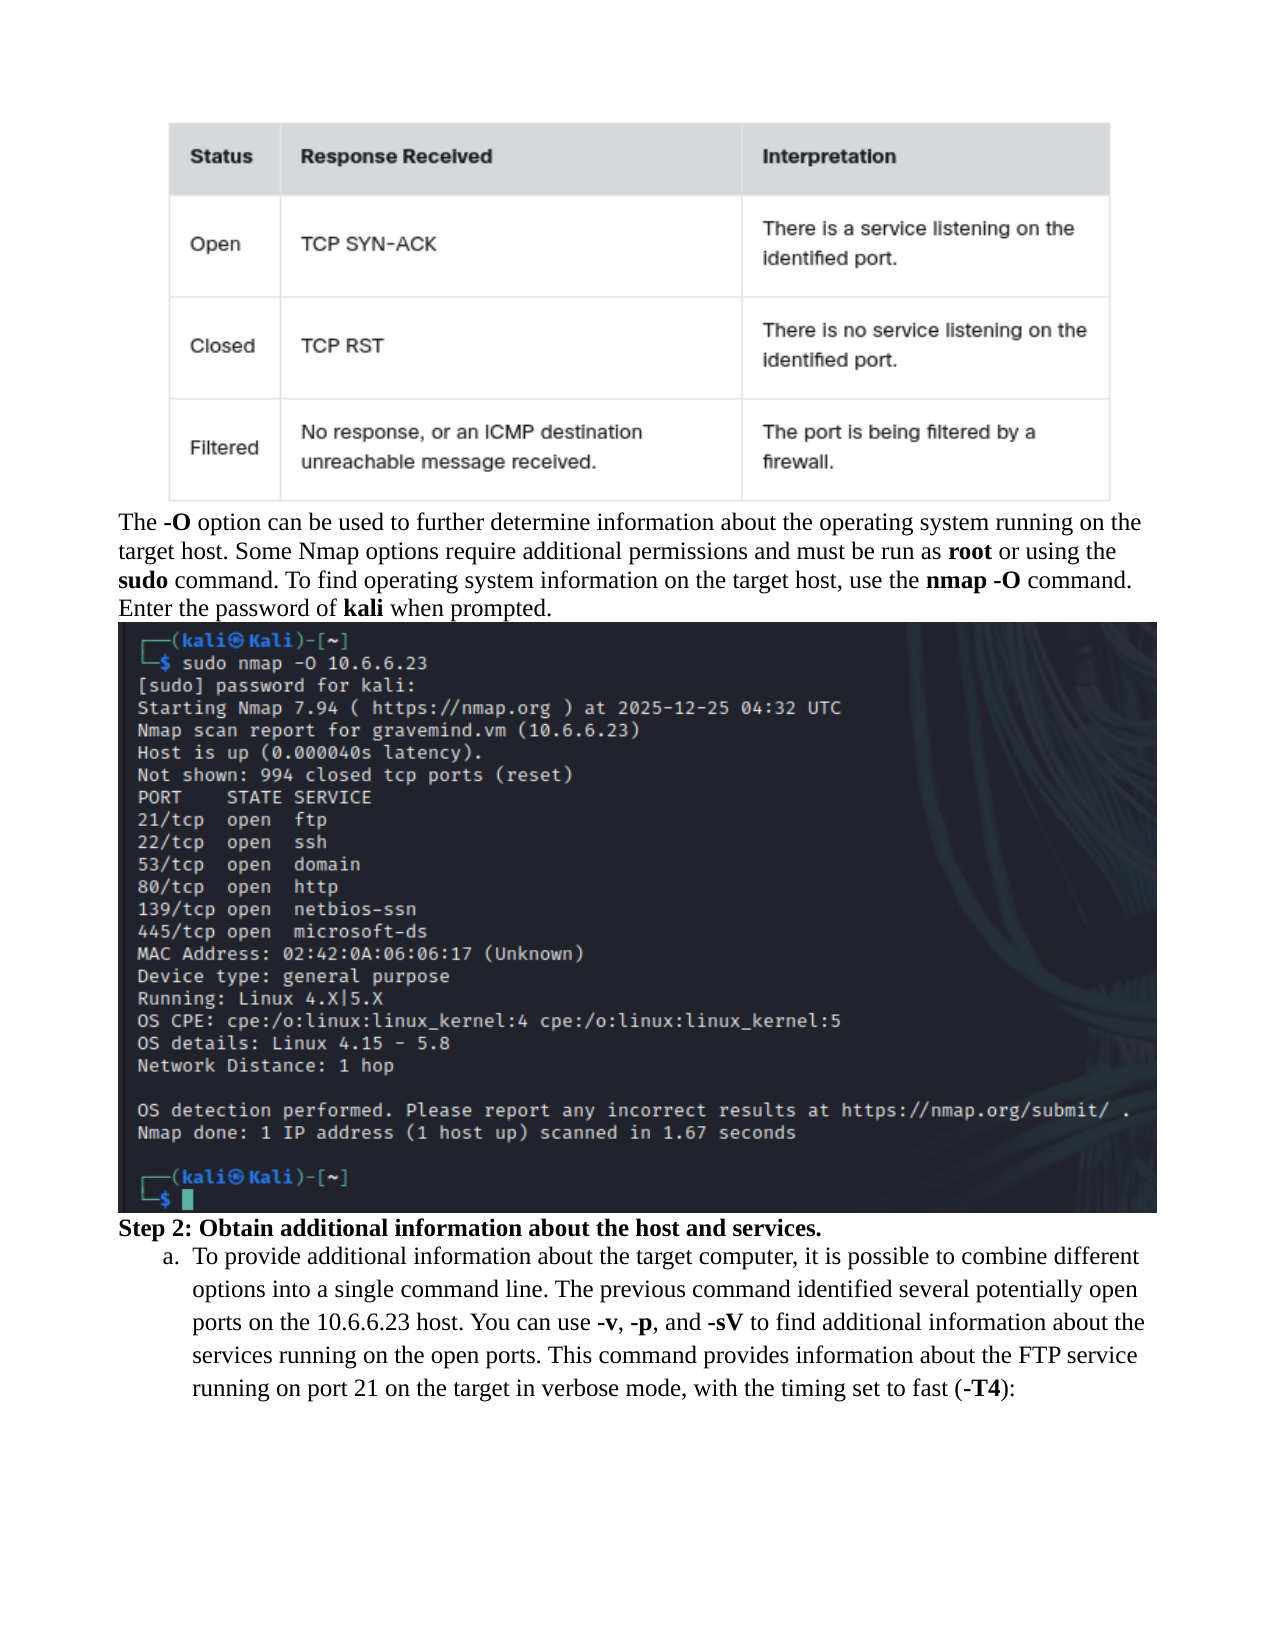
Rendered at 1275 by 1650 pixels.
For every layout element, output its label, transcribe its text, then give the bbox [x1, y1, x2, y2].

text Step 2: Obtain additional information about the host and services. [118, 1213, 1157, 1241]
list To provide additional information about the target computer, it is possible to combine different options into a single command line. The previous command identified several potentially open ports on the 10.6.6.23 host. You can use -v, -p, and -sV to find additional information about the services running on the open ports. This command provides information about the FTP service running on port 21 on the target in verbose mode, with the timing set to fast (-T4): [162, 1241, 1157, 1402]
picture [118, 622, 1157, 1213]
text The -O option can be used to further determine information about the operating system running on the target host. Some Nmap options require additional permissions and must be run as root or using the sudo command. To find operating system information on the target host, use the nmap -O command. Enter the password of kali when prompted. [118, 118, 1157, 622]
picture [161, 118, 1114, 508]
